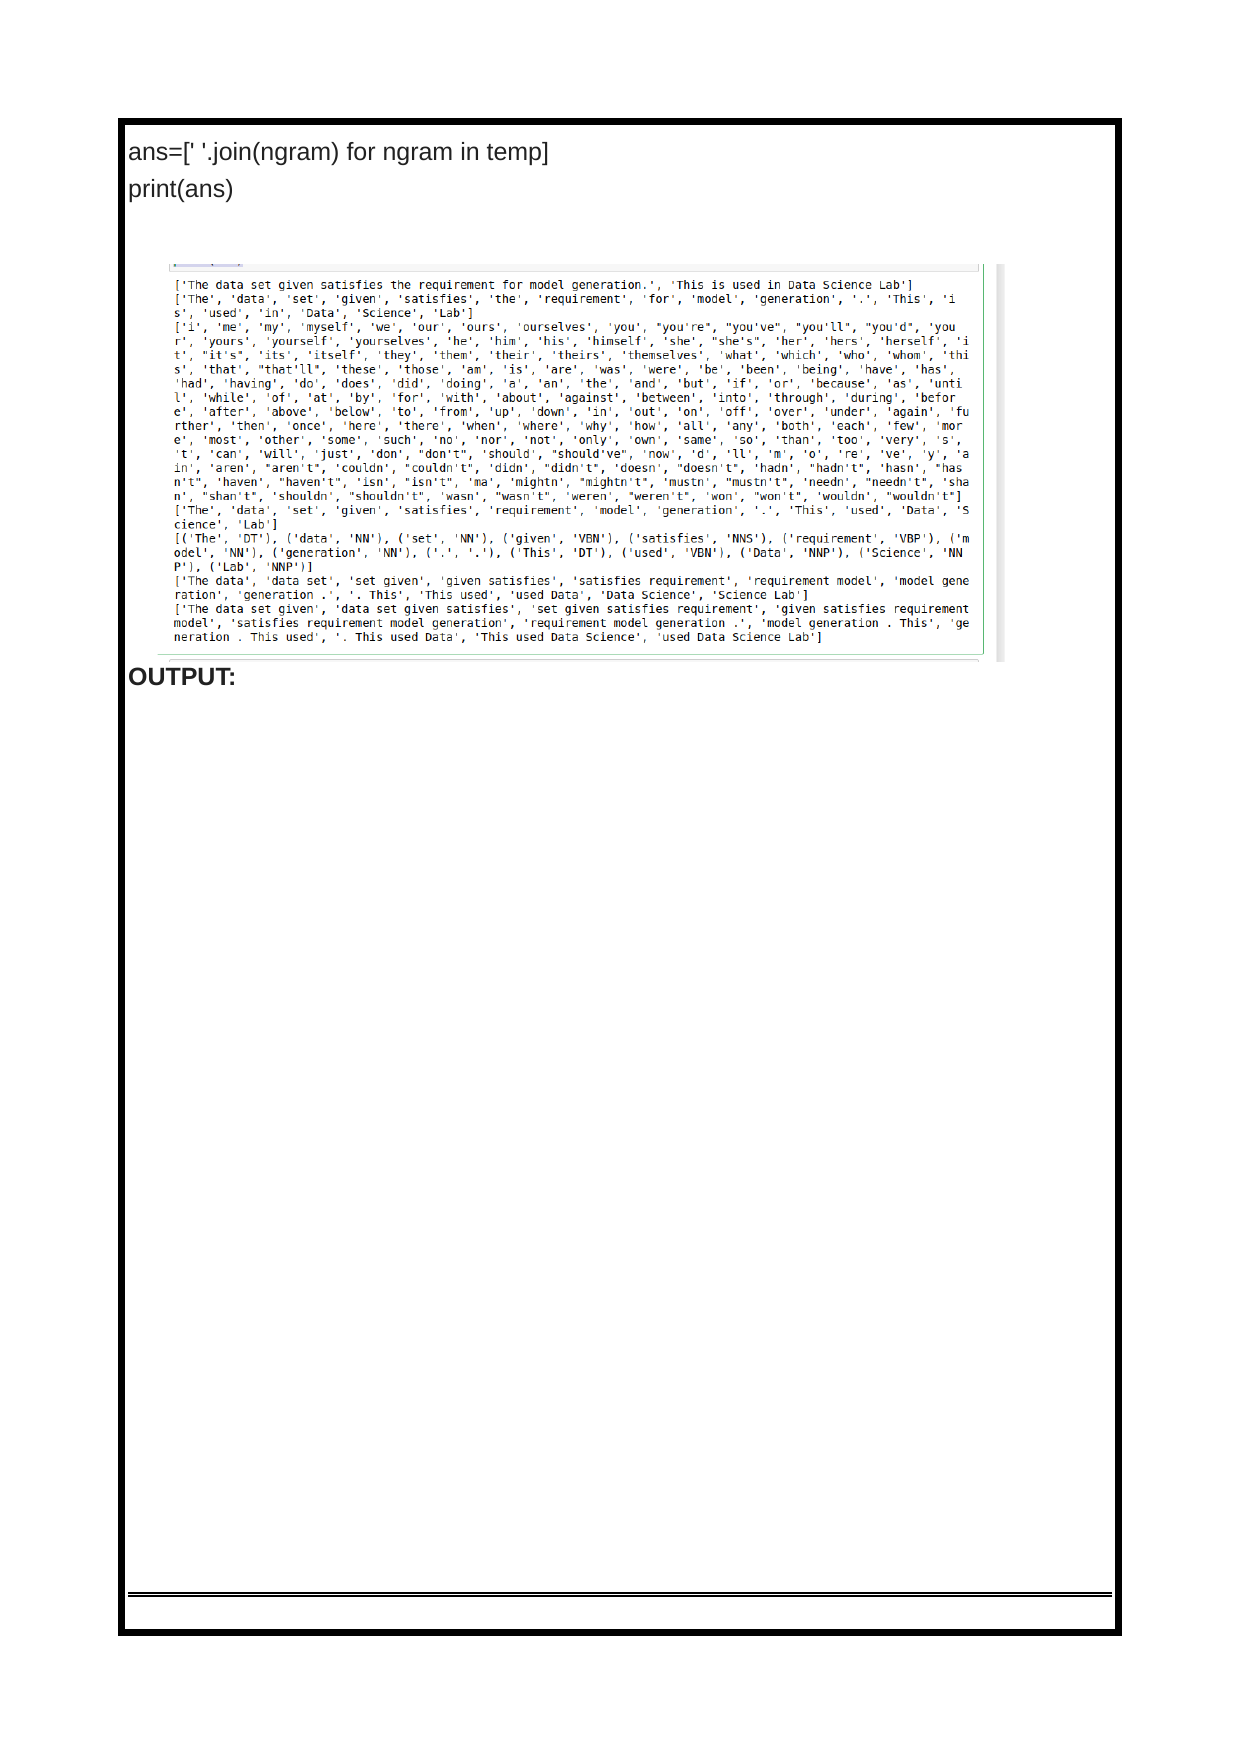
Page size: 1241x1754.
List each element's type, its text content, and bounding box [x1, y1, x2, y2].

picture [157, 264, 1005, 662]
list OUTPUT: [128, 240, 1112, 690]
list ans=[' '.join(ngram) for ngram in temp] [128, 128, 1112, 165]
list print(ans) [128, 165, 1112, 203]
